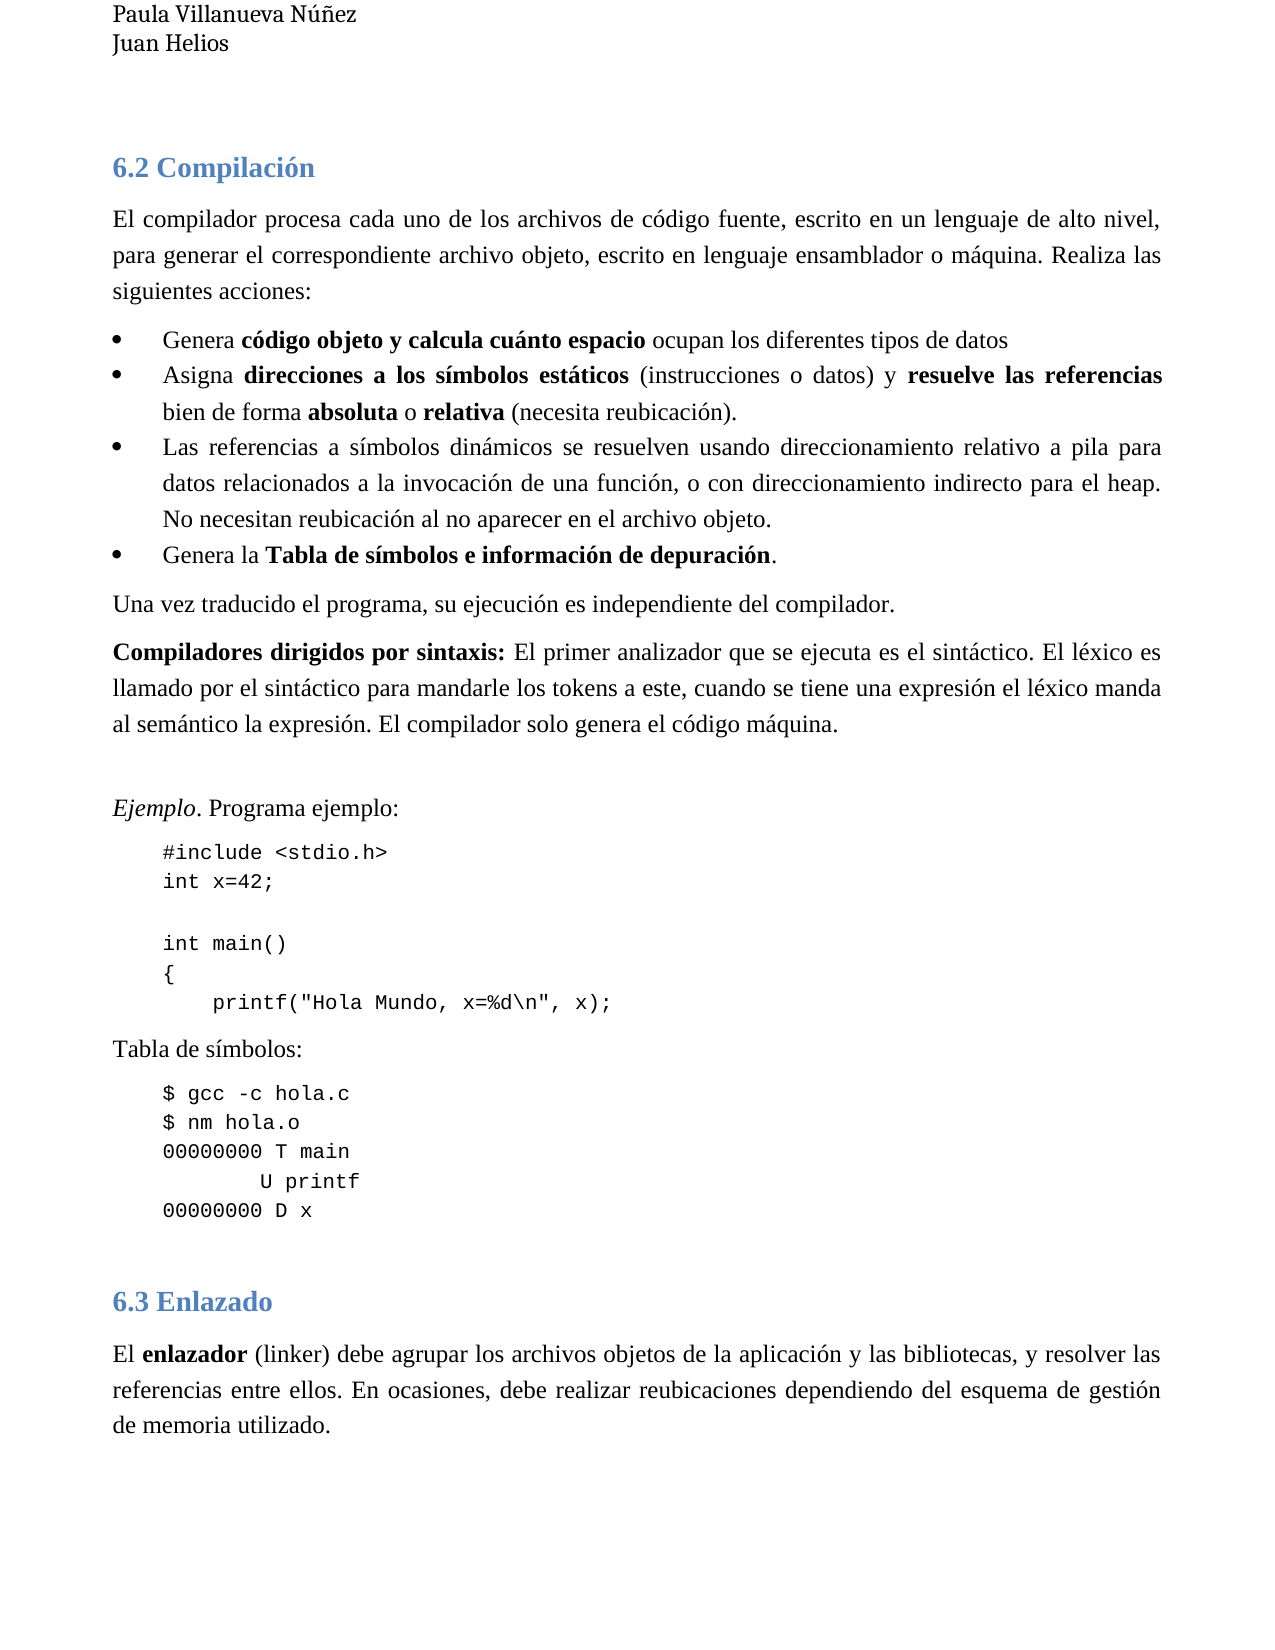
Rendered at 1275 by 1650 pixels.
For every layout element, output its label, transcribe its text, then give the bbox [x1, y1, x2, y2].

list Asigna direcciones a los símbolos estáticos (instrucciones o datos) y resuelve las referencias bien de forma absoluta o relativa (necesita reubicación). [112, 361, 1162, 425]
subtitle 6.2 Compilación [112, 150, 1162, 183]
text Tabla de símbolos: [112, 1034, 1162, 1063]
list Genera la Tabla de símbolos e información de depuración. [112, 540, 1162, 569]
list Las referencias a símbolos dinámicos se resuelven usando direccionamiento relativo a pila para datos relacionados a la invocación de una función, o con direccionamiento indirecto para el heap. No necesitan reubicación al no aparecer en el archivo objeto. [112, 432, 1162, 533]
text Compiladores dirigidos por sintaxis: El primer analizador que se ejecuta es el sintáctico. El léxico es llamado por el sintáctico para mandarle los tokens a este, cuando se tiene una expresión el léxico manda al semántico la expresión. El compilador solo genera el código máquina. [112, 637, 1162, 738]
list Genera código objeto y calcula cuánto espacio ocupan los diferentes tipos de datos [112, 325, 1162, 353]
text El enlazador (linker) debe agrupar los archivos objetos de la aplicación y las bibliotecas, y resolver las referencias entre ellos. En ocasiones, debe realizar reubicaciones dependiendo del esquema de gestión de memoria utilizado. [112, 1339, 1162, 1439]
text Ejemplo. Programa ejemplo: [112, 793, 1162, 822]
text $ gcc -c hola.c $ nm hola.o 00000000 T main U printf 00000000 D x [112, 1083, 1162, 1224]
text Una vez traducido el programa, su ejecución es independiente del compilador. [112, 589, 1162, 617]
text El compilador procesa cada uno de los archivos de código fuente, escrito en un lenguaje de alto nivel, para generar el correspondiente archivo objeto, escrito en lenguaje ensamblador o máquina. Realiza las siguientes acciones: [112, 204, 1162, 305]
text #include <stdio.h> int x=42; int main() { printf("Hola Mundo, x=%d\n", x); [112, 842, 1162, 1016]
subtitle 6.3 Enlazado [112, 1284, 1162, 1318]
